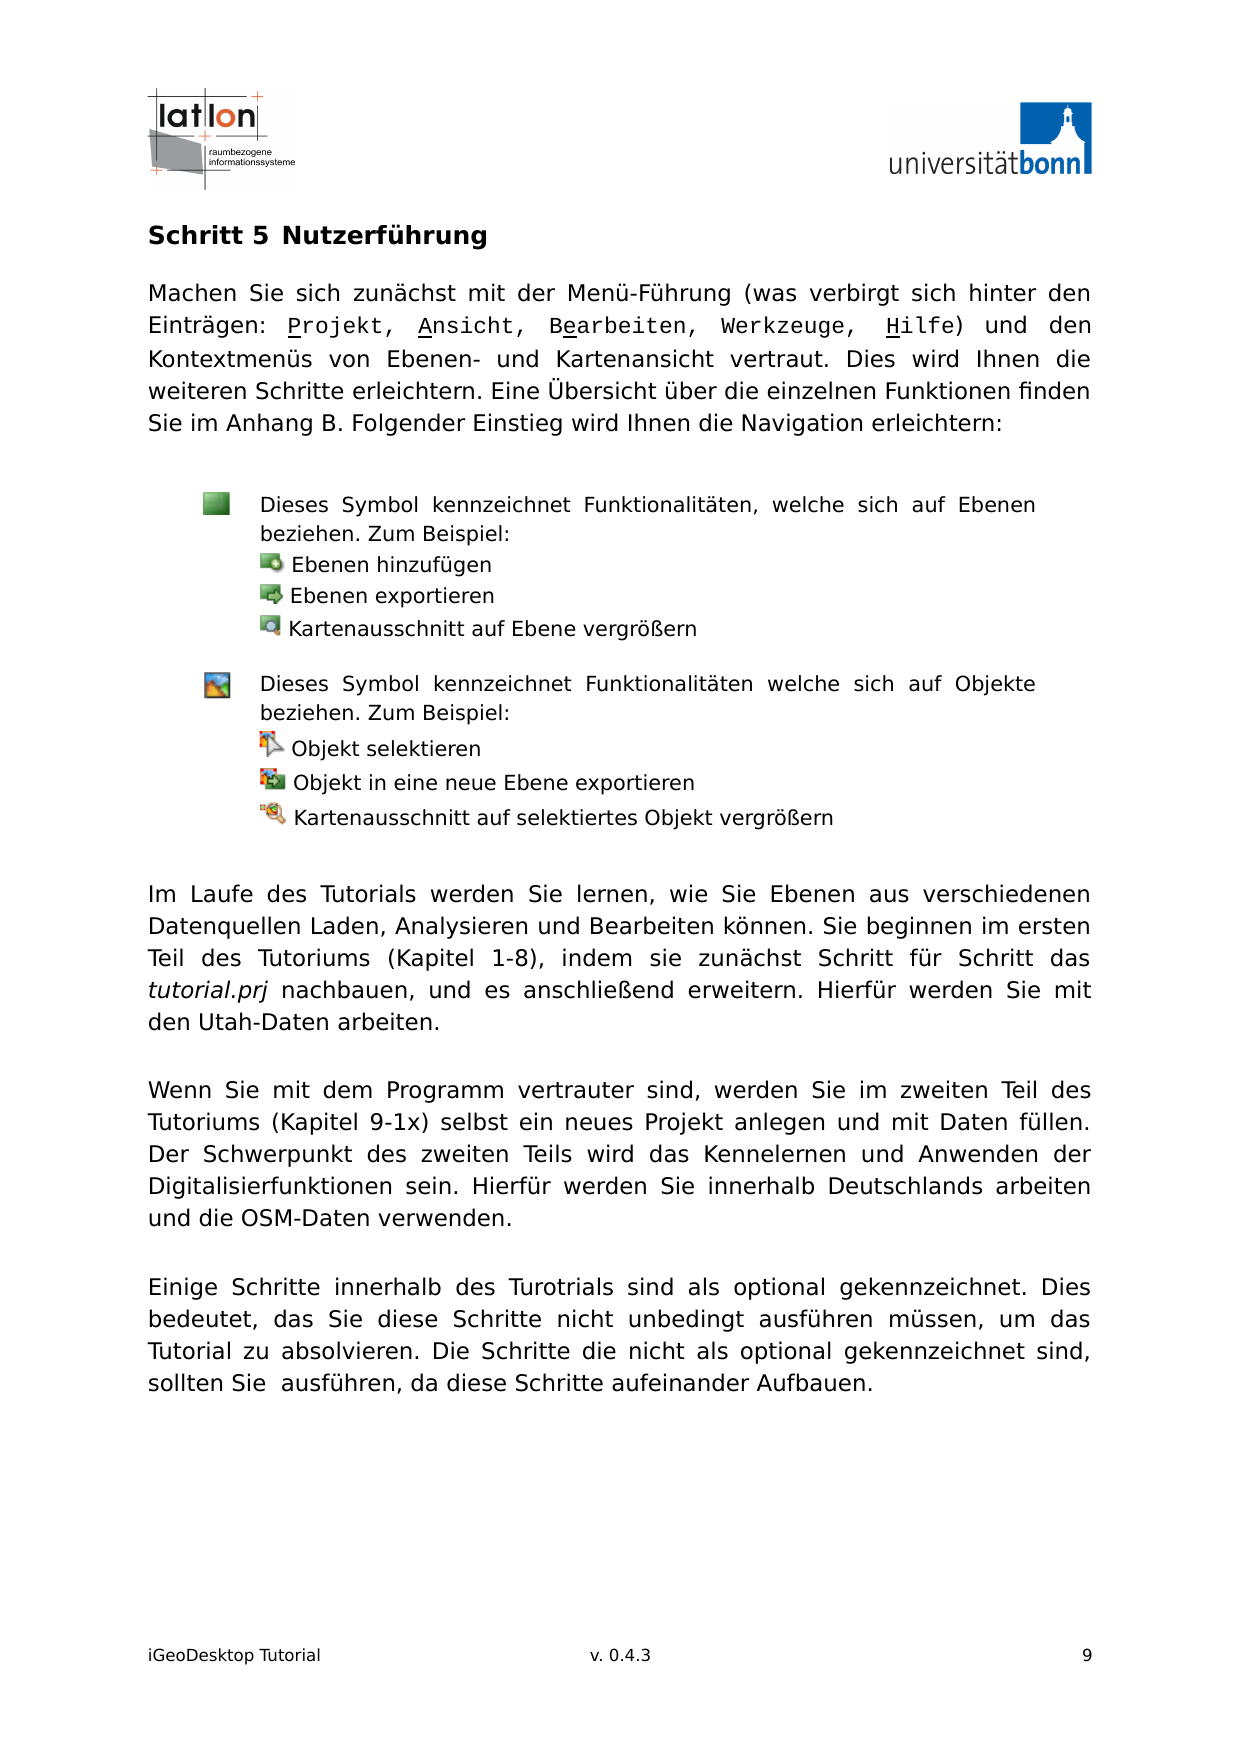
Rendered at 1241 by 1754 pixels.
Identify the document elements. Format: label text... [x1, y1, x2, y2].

text Wenn Sie mit dem Programm vertrauter sind, werden Sie im zweiten Teil des Tutoriums (Kapitel 9-1x) selbst ein neues Projekt anlegen und mit Daten füllen. Der Schwerpunkt des zweiten Teils wird das Kennelernen und Anwenden der Digitalisierfunktionen sein. Hierfür werden Sie innerhalb Deutschlands arbeiten und die OSM-Daten verwenden. [148, 1078, 1092, 1232]
table_header Dieses Symbol kennzeichnet Funktionalitäten, welche sich auf Ebenen bezie­hen. Zum Beispiel: Ebenen hinzufügen Ebenen exportieren Kartenausschnitt auf Ebene vergrößern [260, 492, 1037, 671]
picture [259, 552, 285, 573]
picture [259, 731, 285, 757]
picture [259, 801, 287, 826]
picture [203, 671, 232, 700]
text Einige Schritte innerhalb des Turotrials sind als optional gekennzeichnet. Dies bedeutet, das Sie diese Schritte nicht unbedingt ausführen müssen, um das Tutorial zu absolvieren. Die Schritte die nicht als optional gekennzeichnet sind, sollten Sie ausführen, da diese Schritte aufeinander Aufbauen. [148, 1274, 1092, 1397]
table_header [203, 492, 259, 671]
picture [203, 492, 230, 515]
picture [259, 614, 282, 637]
picture [259, 767, 287, 791]
picture [889, 102, 1093, 174]
subtitle Nutzerführung [148, 221, 1092, 251]
text Machen Sie sich zunächst mit der Menü-Führung (was verbirgt sich hinter den Einträgen: Projekt, Ansicht, Bearbeiten, Werkzeuge, Hilfe) und den Kontextmenüs von Ebenen- und Kartenansicht vertraut. Dies wird Ihnen die weiteren Schritte erleichtern. Eine Übersicht über die einzelnen Funktionen finden Sie im Anhang B. Folgender Einstieg wird Ihnen die Navigation erleichtern: [148, 281, 1092, 469]
table_cell [203, 671, 259, 831]
table_cell Dieses Symbol kennzeichnet Funktionalitäten welche sich auf Objekte bezie­hen. Zum Beispiel: Objekt selektieren Objekt in eine neue Ebene exportieren Kartenausschnitt auf selektiertes Objekt vergrößern [260, 671, 1037, 831]
text Im Laufe des Tutorials werden Sie lernen, wie Sie Ebenen aus verschiedenen Datenquellen Laden, Analysieren und Bearbeiten können. Sie beginnen im ersten Teil des Tutoriums (Kapitel 1-8), indem sie zunächst Schritt für Schritt das tutorial.prj nachbauen, und es anschließend erweitern. Hierfür werden Sie mit den Utah-Daten arbeiten. [148, 849, 1092, 1036]
picture [147, 88, 295, 190]
picture [259, 583, 283, 604]
